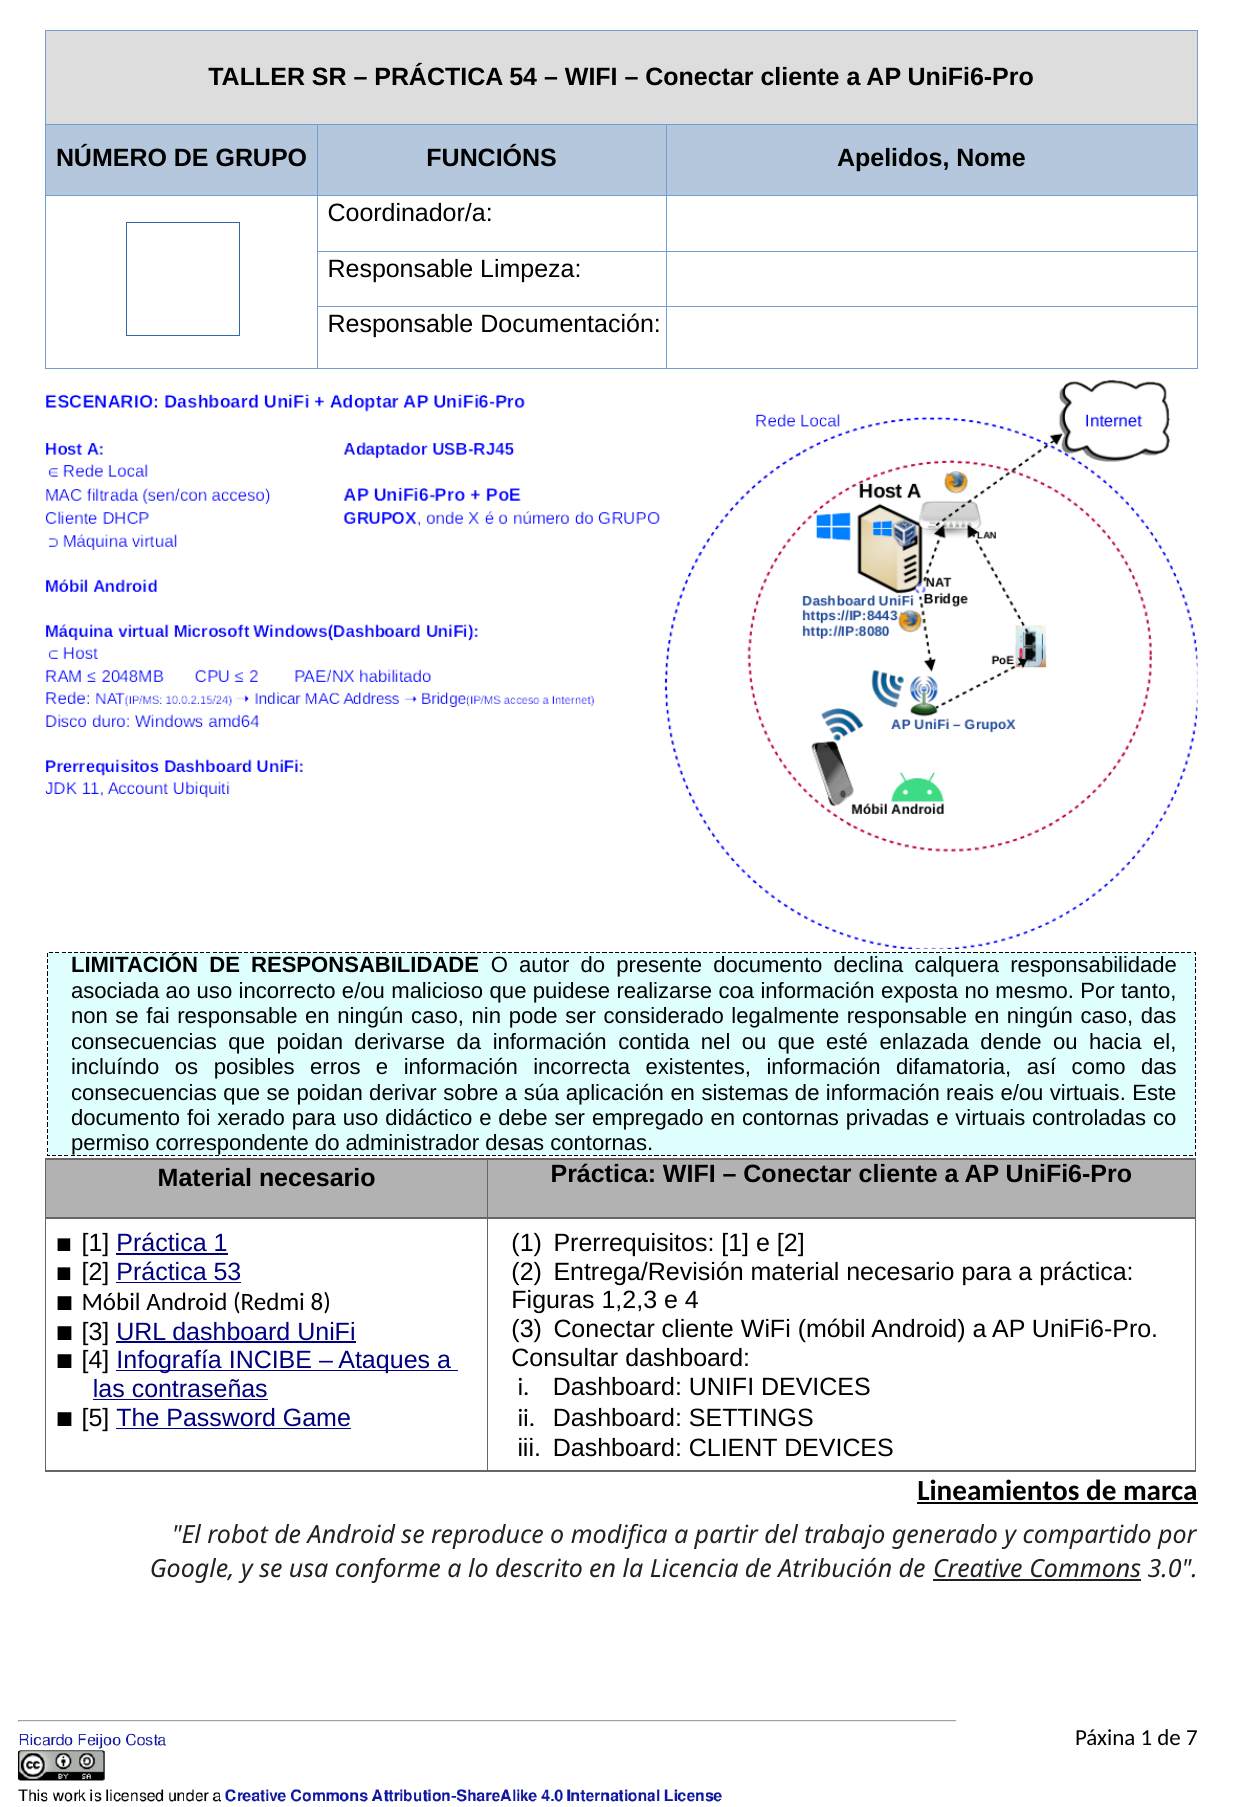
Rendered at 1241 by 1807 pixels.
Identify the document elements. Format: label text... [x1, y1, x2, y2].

table_cell [667, 196, 1197, 251]
table_cell FUNCIÓNS [318, 125, 666, 195]
table_cell Apelidos, Nome [667, 125, 1197, 195]
picture [45, 374, 1198, 949]
table_cell Coordinador/a: [318, 196, 666, 251]
table_cell [667, 307, 1197, 368]
table_cell [667, 252, 1197, 306]
table_header Material necesario [46, 1160, 487, 1217]
table_cell Prerrequisitos: [1] e [2] Entrega/Revisión material necesario para a práctica: Figuras 1,2,3 e 4 Conectar cliente WiFi (móbil Android) a AP UniFi6-Pro. Consultar dashboard: Dashboard: UNIFI DEVICES Dashboard: SETTINGS Dashboard: CLIENT DEVICES [488, 1219, 1195, 1470]
table_cell NÚMERO DE GRUPO [46, 125, 317, 195]
table_cell Responsable Limpeza: [318, 252, 666, 306]
table_cell [46, 196, 317, 368]
list "El robot de Android se reproduce o modifica a partir del trabajo generado y compartido por Google, y se usa conforme a lo descrito en la Licencia de Atribución de Creative Commons 3.0". [57, 1516, 1197, 1584]
picture [8, 1715, 957, 1806]
table_header TALLER SR – PRÁCTICA 54 – WIFI – Conectar cliente a AP UniFi6-Pro [46, 31, 1197, 124]
list Lineamientos de marca [57, 1472, 1197, 1507]
table_cell Responsable Documentación: [318, 307, 666, 368]
table_header Práctica: WIFI – Conectar cliente a AP UniFi6-Pro [488, 1160, 1195, 1217]
table_cell [1] Práctica 1 [2] Práctica 53 Móbil Android (Redmi 8) [3] URL dashboard UniFi [4] Infografía INCIBE – Ataques a las contraseñas [5] The Password Game [46, 1219, 487, 1470]
